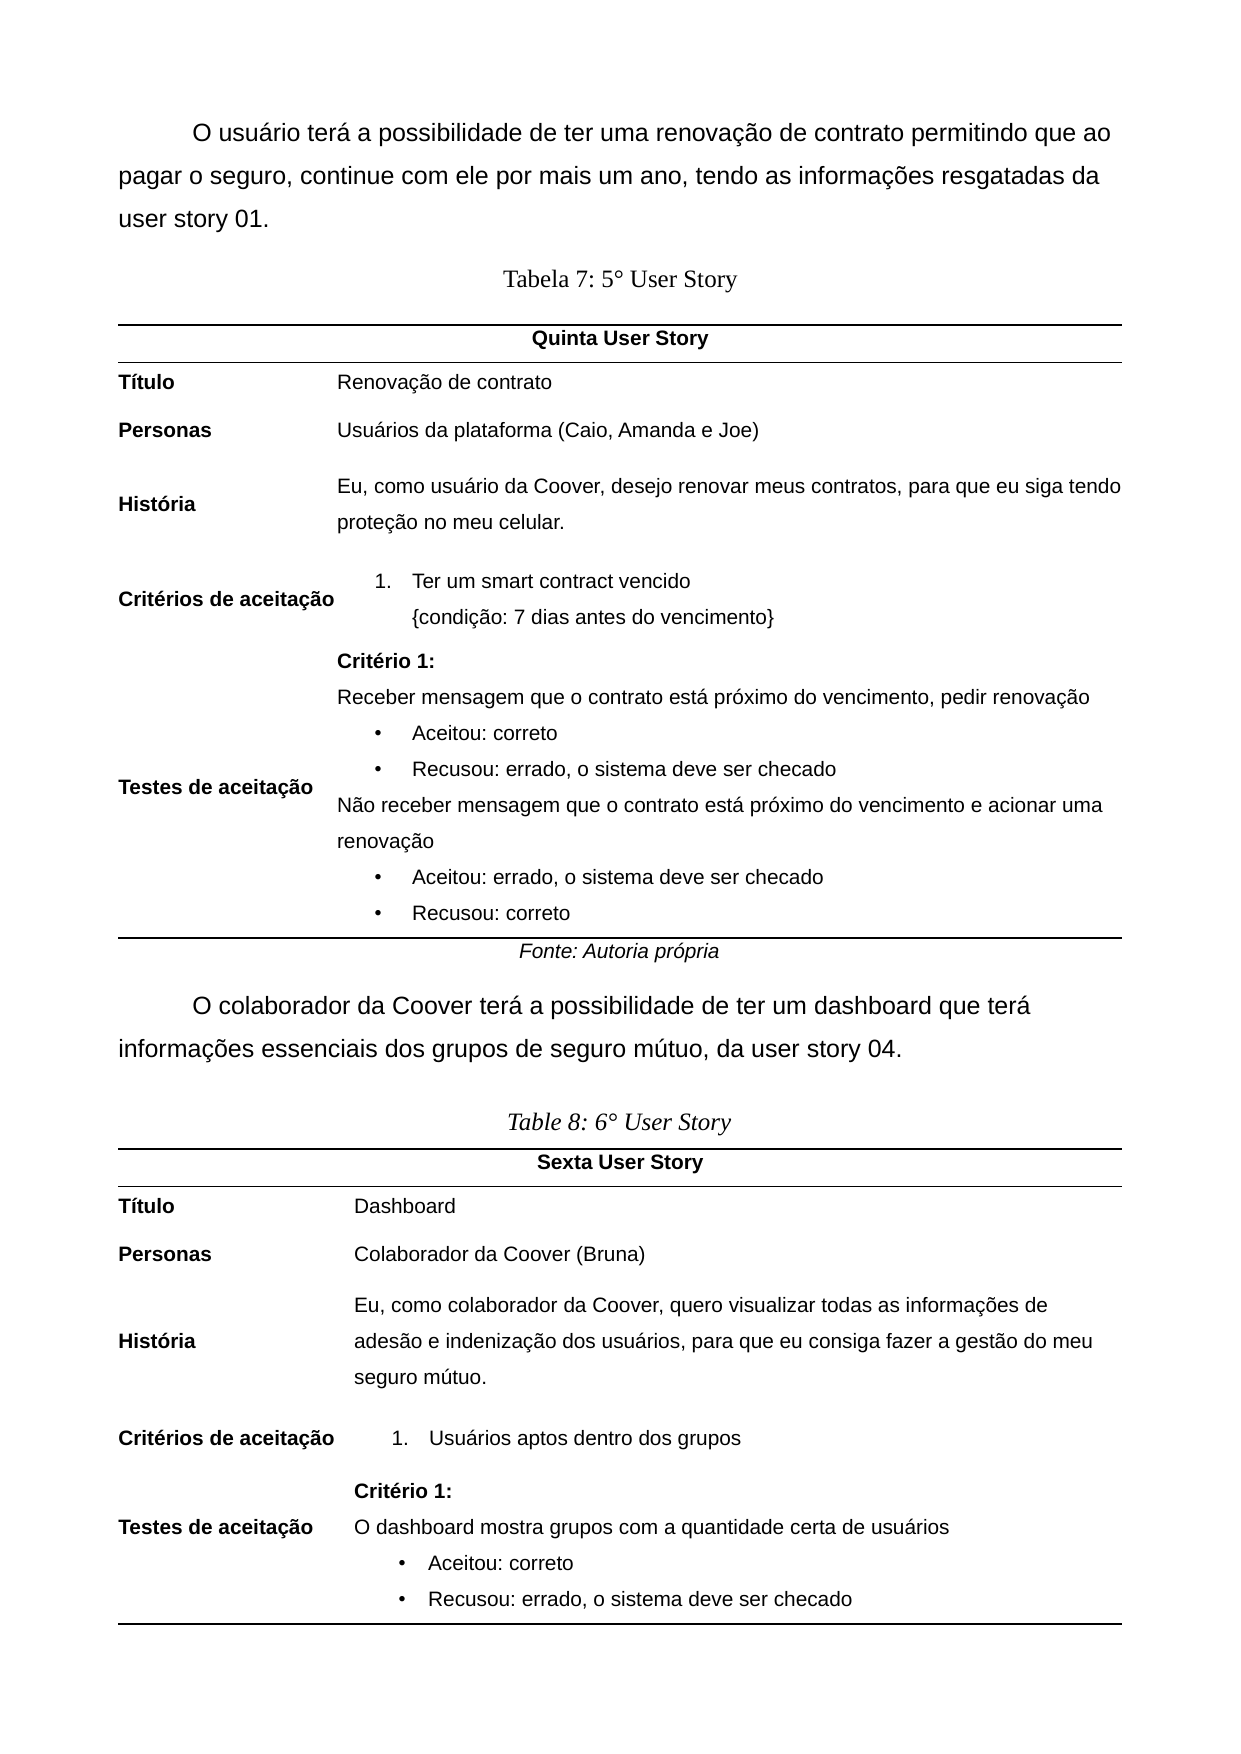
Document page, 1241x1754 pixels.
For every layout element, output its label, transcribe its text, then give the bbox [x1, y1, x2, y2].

table_cell Dashboard [354, 1187, 1122, 1236]
table_cell Critério 1: Receber mensagem que o contrato está próximo do vencimento, pedir renovação Aceitou: correto Recusou: errado, o sistema deve ser checado Não receber mensagem que o contrato está próximo do vencimento e acionar uma renovação Aceitou: errado, o sistema deve ser checado Recusou: correto [337, 649, 1122, 937]
table_header Sexta User Story [118, 1150, 1122, 1186]
table_cell Colaborador da Coover (Bruna) [354, 1236, 1122, 1284]
table_cell Critério 1: O dashboard mostra grupos com a quantidade certa de usuários Aceitou: correto Recusou: errado, o sistema deve ser checado [354, 1479, 1122, 1623]
table_cell Ter um smart contract vencido {condição: 7 dias antes do vencimento} [337, 560, 1122, 649]
table_cell Personas [118, 412, 337, 460]
table_cell História [118, 1284, 354, 1409]
text Fonte: Autoria própria [118, 939, 1122, 963]
table_cell Critérios de aceitação [118, 1410, 354, 1479]
table_cell Usuários aptos dentro dos grupos [354, 1410, 1122, 1479]
text Table 8: 6° User Story [118, 1107, 1122, 1136]
table_header Quinta User Story [118, 326, 1122, 361]
text O colaborador da Coover terá a possibilidade de ter um dashboard que terá informações essenciais dos grupos de seguro mútuo, da user story 04. [118, 991, 1122, 1063]
table_cell Testes de aceitação [118, 1479, 354, 1623]
text Tabela 7: 5° User Story [118, 264, 1122, 293]
table_cell Eu, como colaborador da Coover, quero visualizar todas as informações de adesão e indenização dos usuários, para que eu consiga fazer a gestão do meu seguro mútuo. [354, 1284, 1122, 1409]
table_cell Personas [118, 1236, 354, 1284]
table_cell Título [118, 363, 337, 412]
table_cell Eu, como usuário da Coover, desejo renovar meus contratos, para que eu siga tendo proteção no meu celular. [337, 460, 1122, 560]
table_cell Usuários da plataforma (Caio, Amanda e Joe) [337, 412, 1122, 460]
table_cell Renovação de contrato [337, 363, 1122, 412]
text O usuário terá a possibilidade de ter uma renovação de contrato permitindo que ao pagar o seguro, continue com ele por mais um ano, tendo as informações resgatadas da user story 01. [118, 118, 1122, 233]
table_cell Título [118, 1187, 354, 1236]
table_cell Critérios de aceitação [118, 560, 337, 649]
table_cell Testes de aceitação [118, 649, 337, 937]
table_cell História [118, 460, 337, 560]
